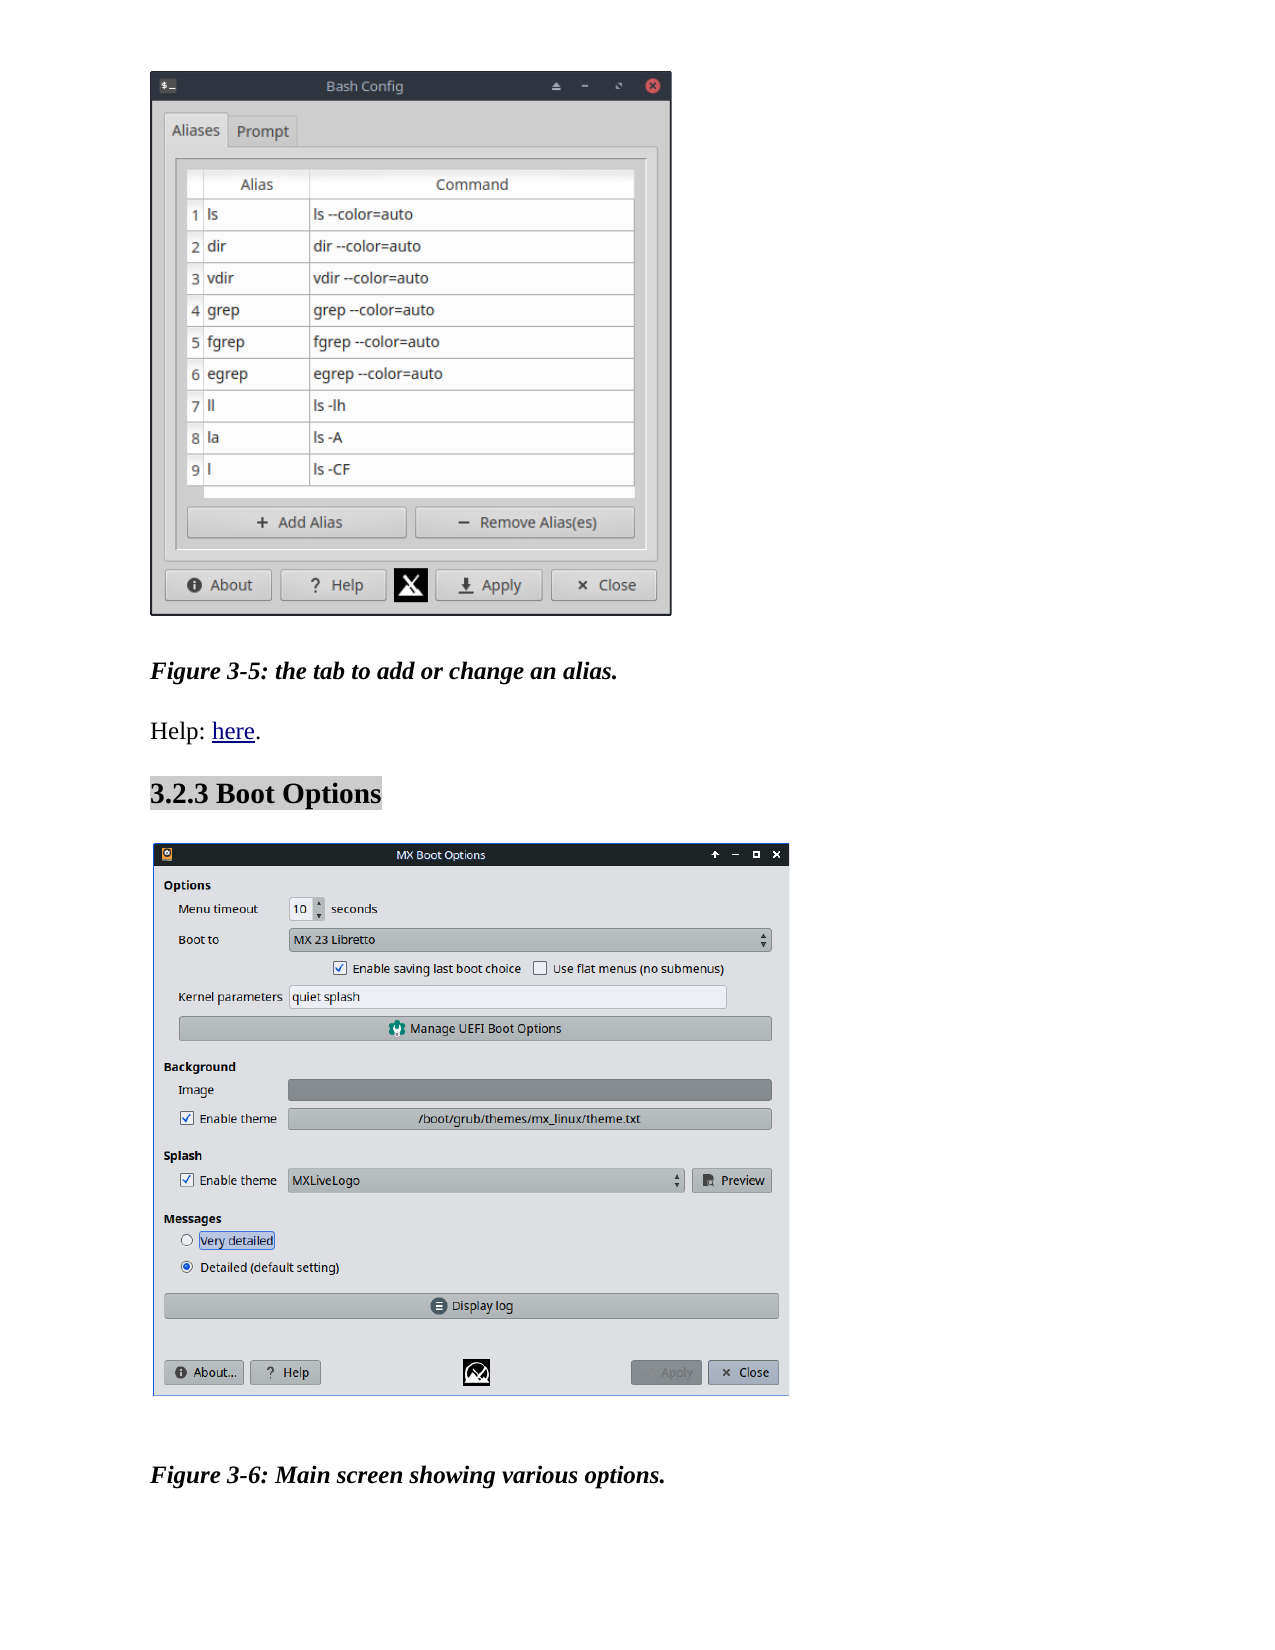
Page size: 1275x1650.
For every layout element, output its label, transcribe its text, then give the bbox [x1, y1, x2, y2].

text Figure 3-5: the tab to add or change an alias. [150, 656, 1125, 685]
subtitle 3.2.3 Boot Options [382, 776, 1125, 810]
picture [150, 71, 672, 616]
text Figure 3-6: Main screen showing various options. [150, 1460, 1125, 1489]
text Help: here. [150, 716, 1125, 745]
picture [153, 843, 790, 1396]
